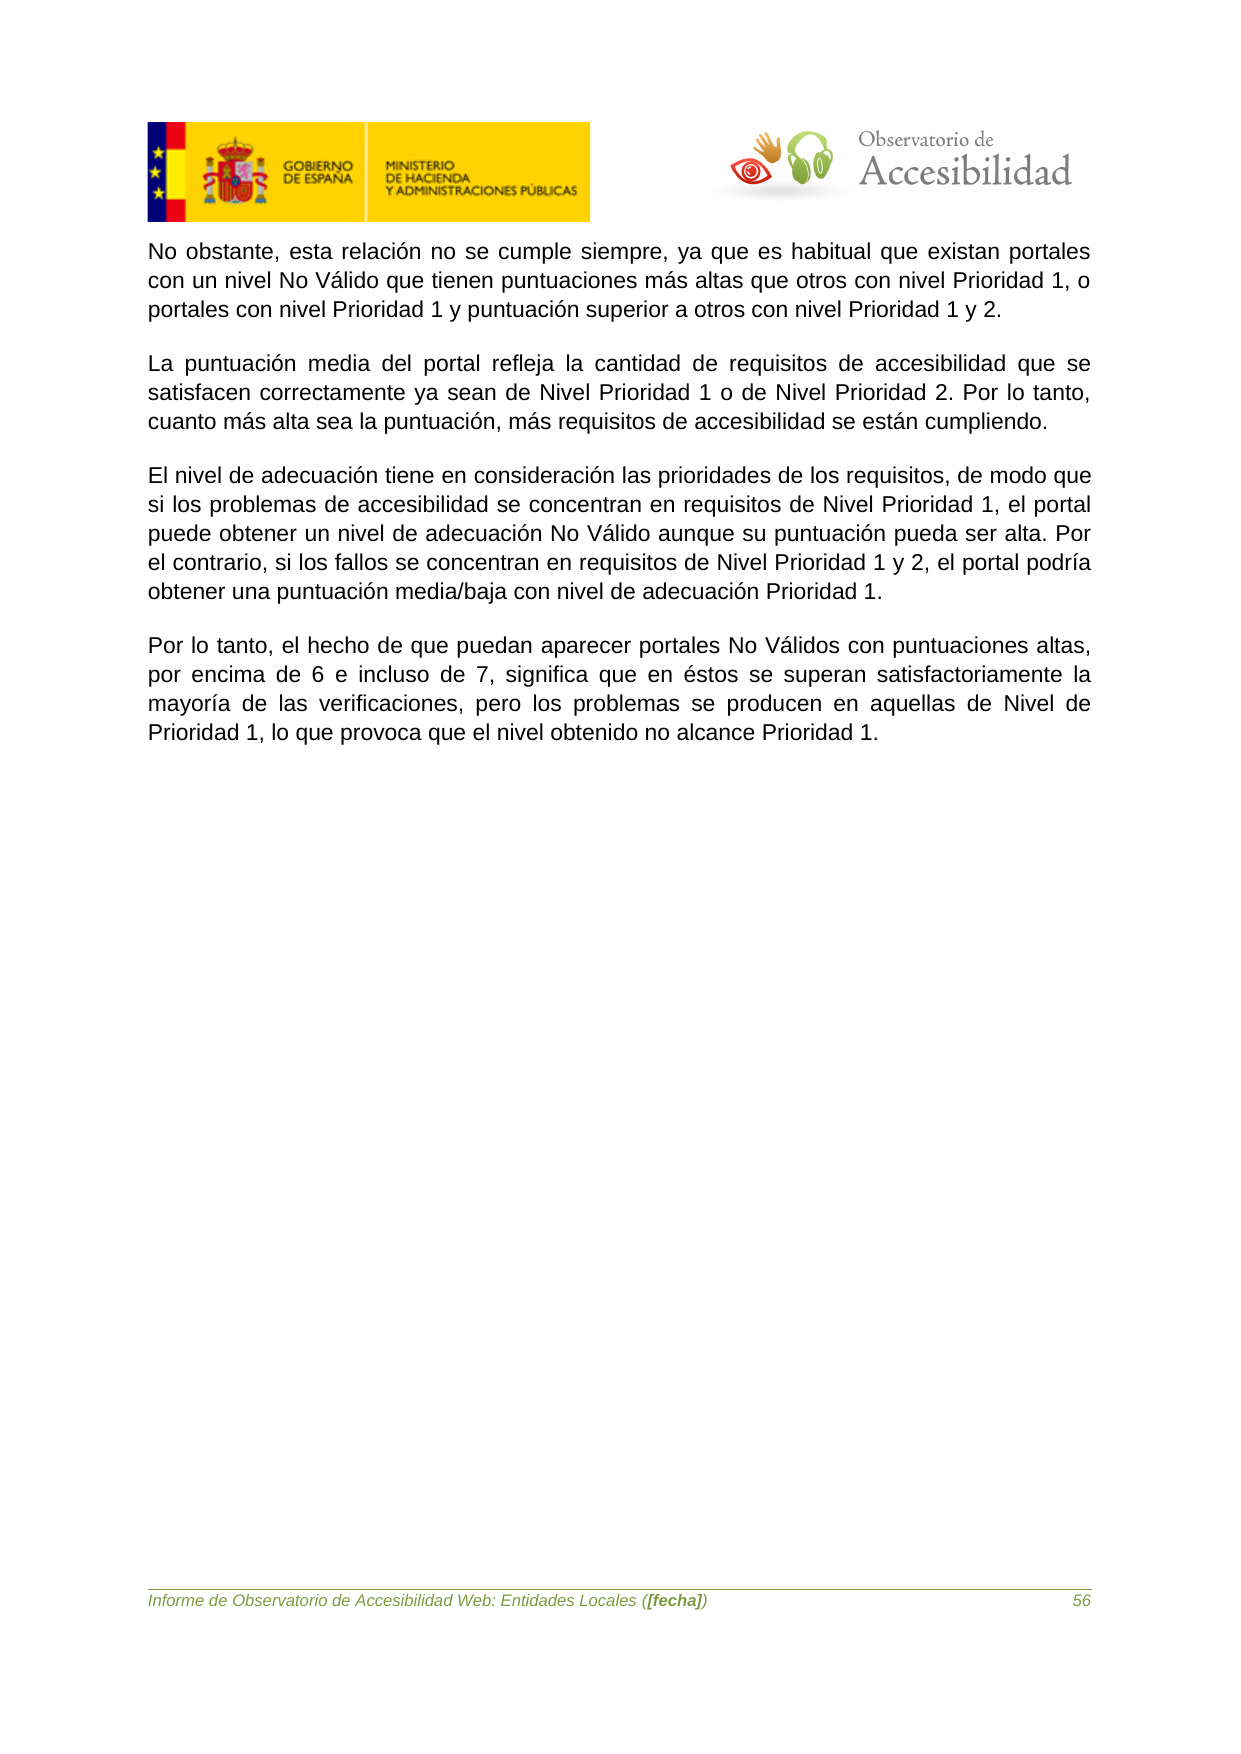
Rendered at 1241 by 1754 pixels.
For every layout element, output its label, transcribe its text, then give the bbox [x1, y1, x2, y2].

text El nivel de adecuación tiene en consideración las prioridades de los requisitos, de modo que si los problemas de accesibilidad se concentran en requisitos de Nivel Prioridad 1, el portal puede obtener un nivel de adecuación No Válido aunque su puntuación pueda ser alta. Por el contrario, si los fallos se concentran en requisitos de Nivel Prioridad 1 y 2, el portal podría obtener una puntuación media/baja con nivel de adecuación Prioridad 1. [148, 462, 1092, 604]
picture [710, 122, 1086, 205]
text Por lo tanto, el hecho de que puedan aparecer portales No Válidos con puntuaciones altas, por encima de 6 e incluso de 7, significa que en éstos se superan satisfactoriamente la mayoría de las verificaciones, pero los problemas se producen en aquellas de Nivel de Prioridad 1, lo que provoca que el nivel obtenido no alcance Prioridad 1. [148, 632, 1092, 745]
picture [147, 122, 591, 222]
text La puntuación media del portal refleja la cantidad de requisitos de accesibilidad que se satisfacen correctamente ya sean de Nivel Prioridad 1 o de Nivel Prioridad 2. Por lo tanto, cuanto más alta sea la puntuación, más requisitos de accesibilidad se están cumpliendo. [148, 350, 1092, 434]
text No obstante, esta relación no se cumple siempre, ya que es habitual que existan portales con un nivel No Válido que tienen puntuaciones más altas que otros con nivel Prioridad 1, o portales con nivel Prioridad 1 y puntuación superior a otros con nivel Prioridad 1 y 2. [148, 238, 1092, 322]
